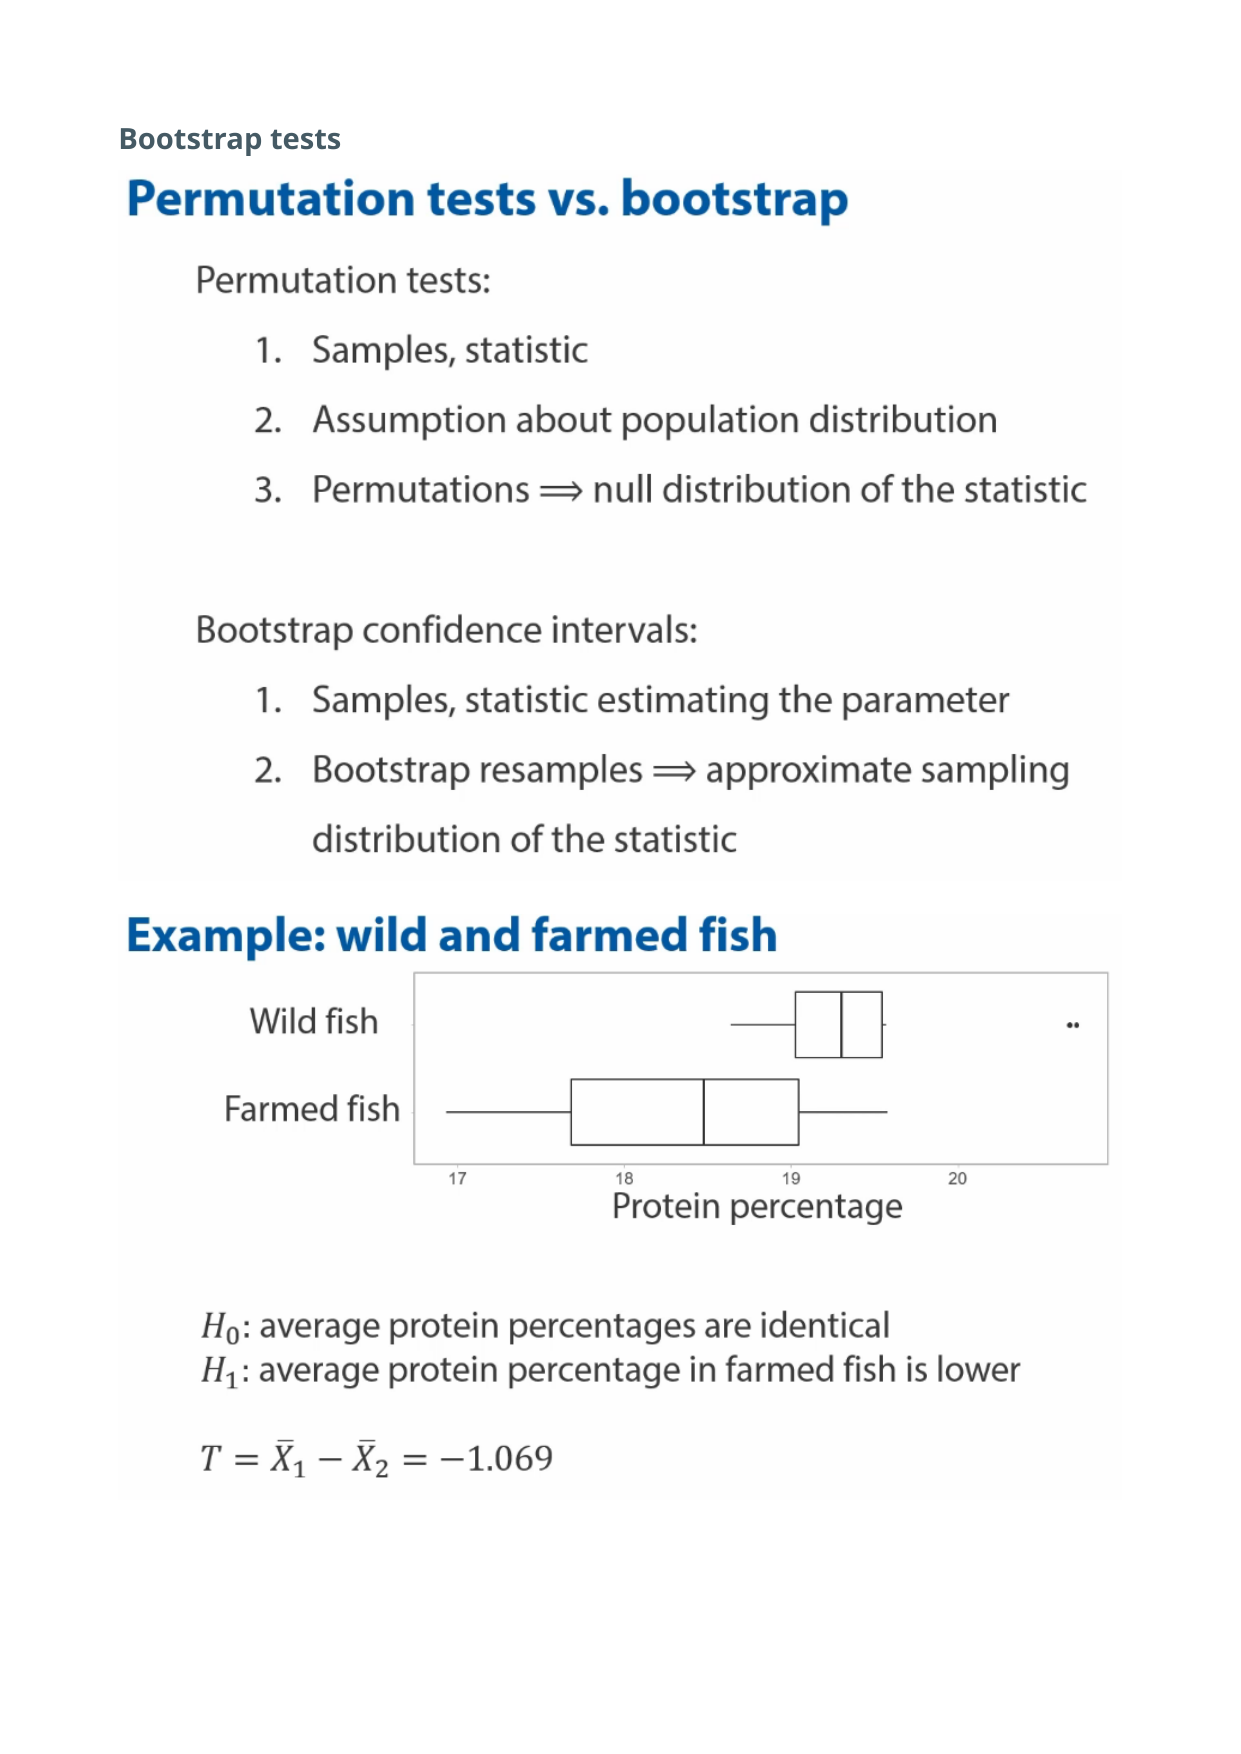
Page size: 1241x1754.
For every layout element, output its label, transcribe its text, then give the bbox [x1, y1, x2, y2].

subtitle Bootstrap tests [118, 118, 1122, 158]
picture [118, 914, 1123, 1500]
picture [118, 170, 1123, 881]
